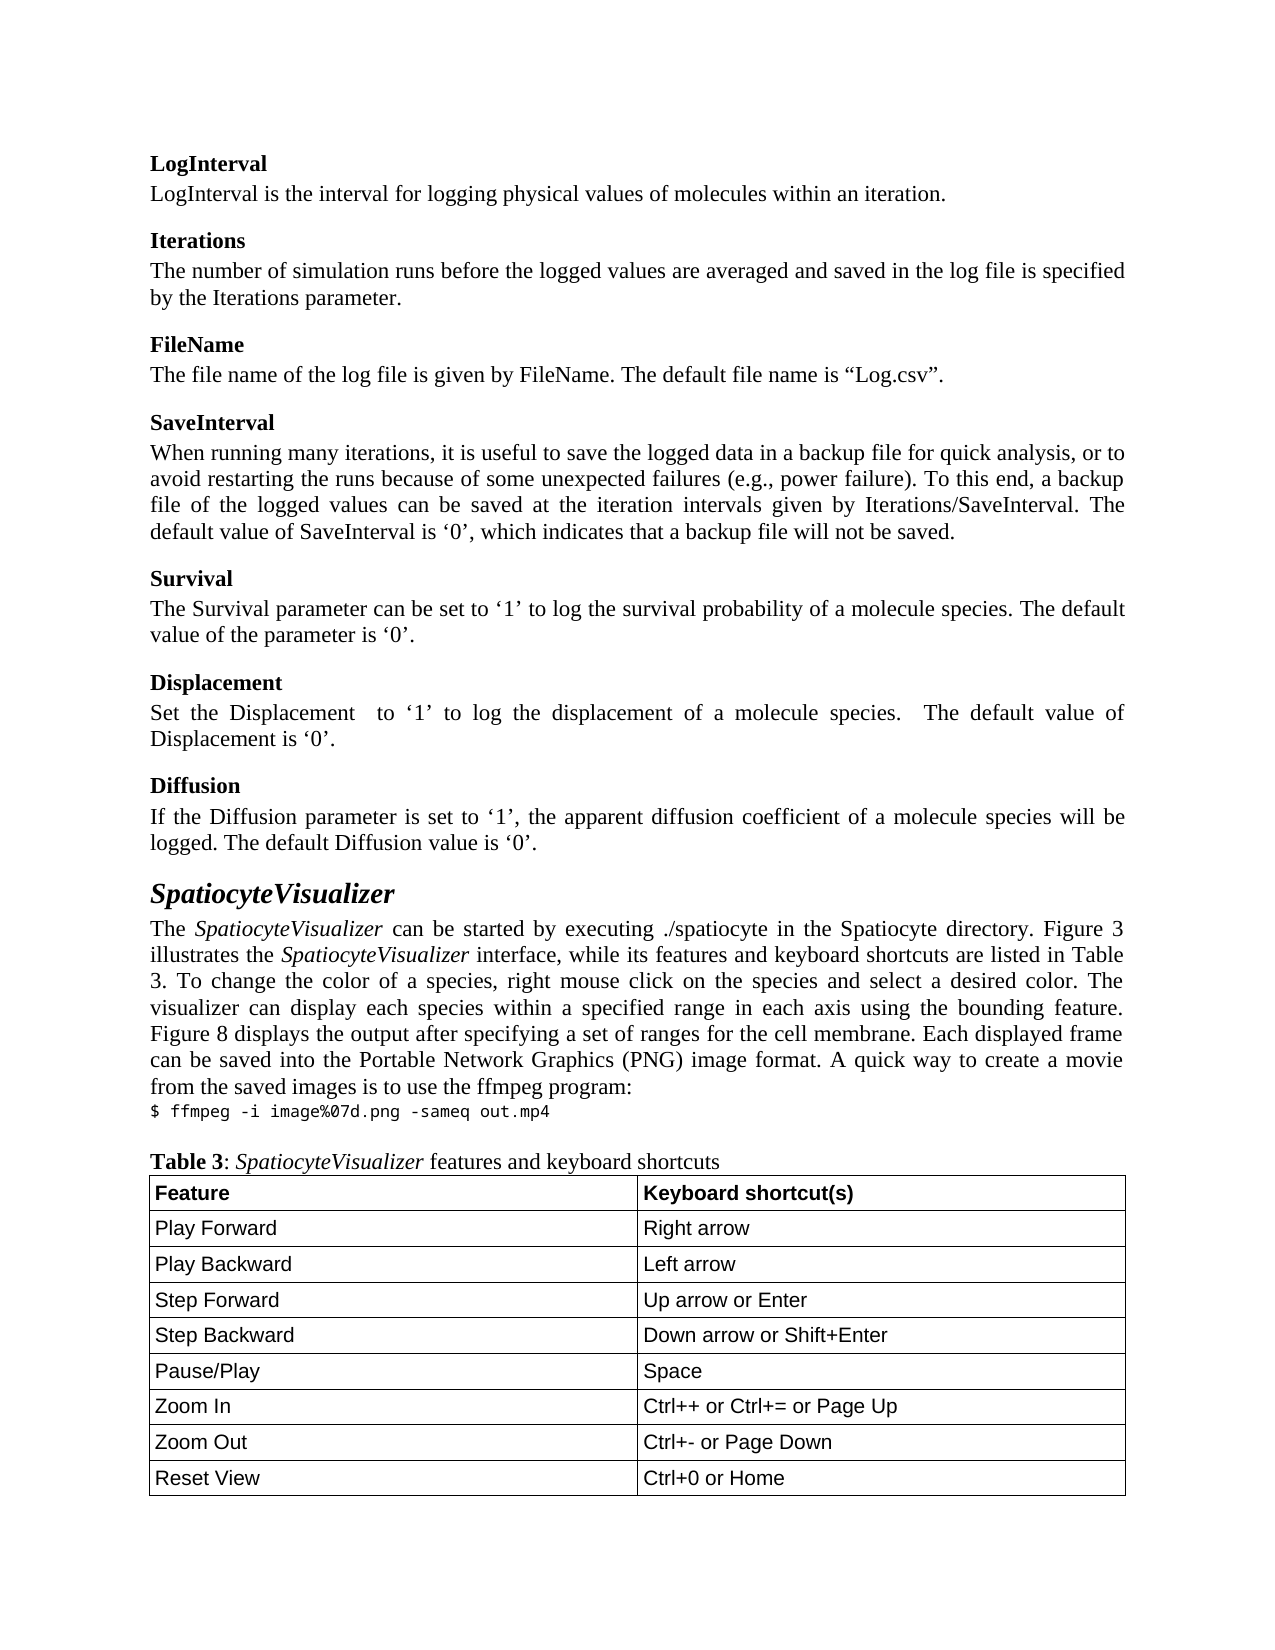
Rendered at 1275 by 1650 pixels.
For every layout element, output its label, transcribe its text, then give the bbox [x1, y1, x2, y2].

text $ ffmpeg -i image%07d.png -sameq out.mp4 [150, 1099, 1125, 1122]
table_cell Play Backward [150, 1247, 637, 1282]
subtitle Displacement [150, 669, 1125, 695]
text The SpatiocyteVisualizer can be started by executing ./spatiocyte in the Spatiocyte directory. Figure 3 illustrates the SpatiocyteVisualizer interface, while its features and keyboard shortcuts are listed in Table 3. To change the color of a species, right mouse click on the species and select a desired color. The visualizer can display each species within a specified range in each axis using the bounding feature. Figure 8 displays the output after specifying a set of ranges for the cell membrane. Each displayed frame can be saved into the Portable Network Graphics (PNG) image format. A quick way to create a movie from the saved images is to use the ffmpeg program: [150, 915, 1125, 1099]
text The Survival parameter can be set to ‘1’ to log the survival probability of a molecule species. The default value of the parameter is ‘0’. [150, 595, 1125, 648]
table_cell Right arrow [638, 1211, 1125, 1246]
subtitle SpatiocyteVisualizer [150, 876, 1125, 910]
text Set the Displacement to ‘1’ to log the displacement of a molecule species. The default value of Displacement is ‘0’. [150, 699, 1125, 752]
table_cell Ctrl++ or Ctrl+= or Page Up [638, 1390, 1125, 1424]
table_cell Left arrow [638, 1247, 1125, 1282]
text If the Diffusion parameter is set to ‘1’, the apparent diffusion coefficient of a molecule species will be logged. The default Diffusion value is ‘0’. [150, 803, 1125, 855]
table_cell Zoom Out [150, 1425, 637, 1460]
subtitle Survival [150, 565, 1125, 591]
subtitle SaveInterval [150, 408, 1125, 435]
table_cell Up arrow or Enter [638, 1283, 1125, 1317]
text The file name of the log file is given by FileName. The default file name is “Log.csv”. [150, 361, 1125, 388]
subtitle LogInterval [150, 150, 1125, 176]
table_cell Reset View [150, 1461, 637, 1495]
text When running many iterations, it is useful to save the logged data in a backup file for quick analysis, or to avoid restarting the runs because of some unexpected failures (e.g., power failure). To this end, a backup file of the logged values can be saved at the iteration intervals given by Iterations/SaveInterval. The default value of SaveInterval is ‘0’, which indicates that a backup file will not be saved. [150, 439, 1125, 544]
table_cell Pause/Play [150, 1354, 637, 1388]
table_header Feature [150, 1176, 637, 1210]
table_header Keyboard shortcut(s) [638, 1176, 1125, 1210]
subtitle Diffusion [150, 772, 1125, 799]
subtitle Iterations [150, 227, 1125, 254]
text LogInterval is the interval for logging physical values of molecules within an iteration. [150, 180, 1125, 207]
table_cell Ctrl+0 or Home [638, 1461, 1125, 1495]
table_cell Ctrl+- or Page Down [638, 1425, 1125, 1460]
table_cell Step Backward [150, 1318, 637, 1353]
table_cell Down arrow or Shift+Enter [638, 1318, 1125, 1353]
text The number of simulation runs before the logged values are averaged and saved in the log file is specified by the Iterations parameter. [150, 258, 1125, 310]
table_cell Play Forward [150, 1211, 637, 1246]
table_cell Step Forward [150, 1283, 637, 1317]
text Table 3: SpatiocyteVisualizer features and keyboard shortcuts [150, 1148, 1125, 1175]
table_cell Zoom In [150, 1390, 637, 1424]
table_cell Space [638, 1354, 1125, 1388]
subtitle FileName [150, 331, 1125, 357]
